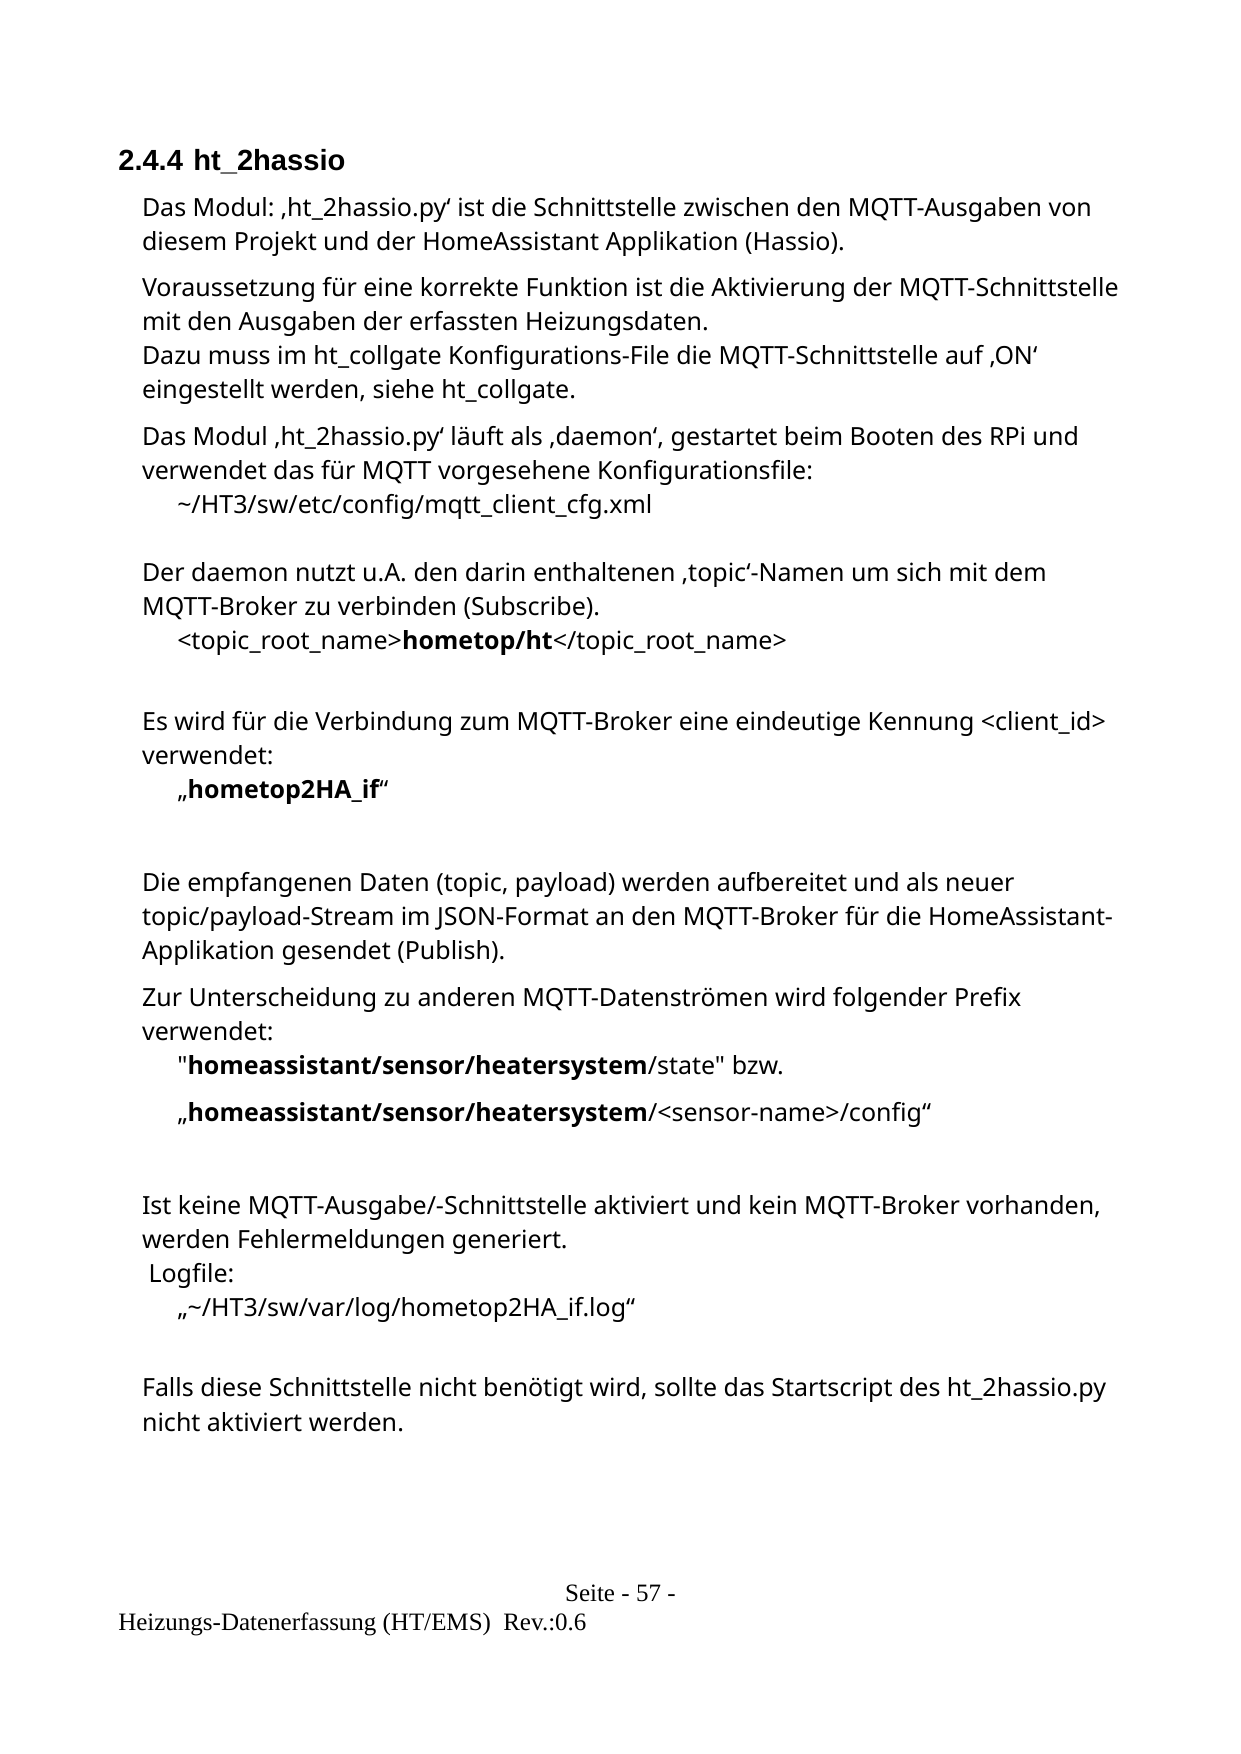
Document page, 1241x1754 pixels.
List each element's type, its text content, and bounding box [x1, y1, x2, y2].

text Zur Unterscheidung zu anderen MQTT-Datenströmen wird folgender Prefix verwendet: "homeassistant/sensor/heatersystem/state" bzw. [142, 979, 1122, 1082]
text Das Modul ‚ht_2hassio.py‘ läuft als ‚daemon‘, gestartet beim Booten des RPi und verwendet das für MQTT vorgesehene Konfigurationsfile: ~/HT3/sw/etc/config/mqtt_client_cfg.xml Der daemon nutzt u.A. den darin enthaltenen ‚topic‘-Namen um sich mit dem MQTT-Broker zu verbinden (Subscribe). <topic_root_name>hometop/ht</topic_root_name> [142, 418, 1122, 691]
text Die empfangenen Daten (topic, payload) werden aufbereitet und als neuer topic/payload-Stream im JSON-Format an den MQTT-Broker für die HomeAssistant-Applikation gesendet (Publish). [142, 865, 1122, 967]
text Das Modul: ‚ht_2hassio.py‘ ist die Schnittstelle zwischen den MQTT-Ausgaben von diesem Projekt und der HomeAssistant Applikation (Hassio). [142, 189, 1122, 257]
text „homeassistant/sensor/heatersystem/<sensor-name>/config“ [142, 1094, 1122, 1128]
subtitle ht_2hassio [118, 143, 1122, 177]
text Voraussetzung für eine korrekte Funktion ist die Aktivierung der MQTT-Schnittstelle mit den Ausgaben der erfassten Heizungsdaten. Dazu muss im ht_collgate Konfigurations-File die MQTT-Schnittstelle auf ‚ON‘ eingestellt werden, siehe ht_collgate. [142, 270, 1122, 406]
text Es wird für die Verbindung zum MQTT-Broker eine eindeutige Kennung <client_id> verwendet: „hometop2HA_if“ [142, 703, 1122, 806]
text Falls diese Schnittstelle nicht benötigt wird, sollte das Startscript des ht_2hassio.py nicht aktiviert werden. [142, 1336, 1122, 1438]
text Ist keine MQTT-Ausgabe/-Schnittstelle aktiviert und kein MQTT-Broker vorhanden, werden Fehlermeldungen generiert. Logfile: „~/HT3/sw/var/log/hometop2HA_if.log“ [142, 1187, 1122, 1323]
